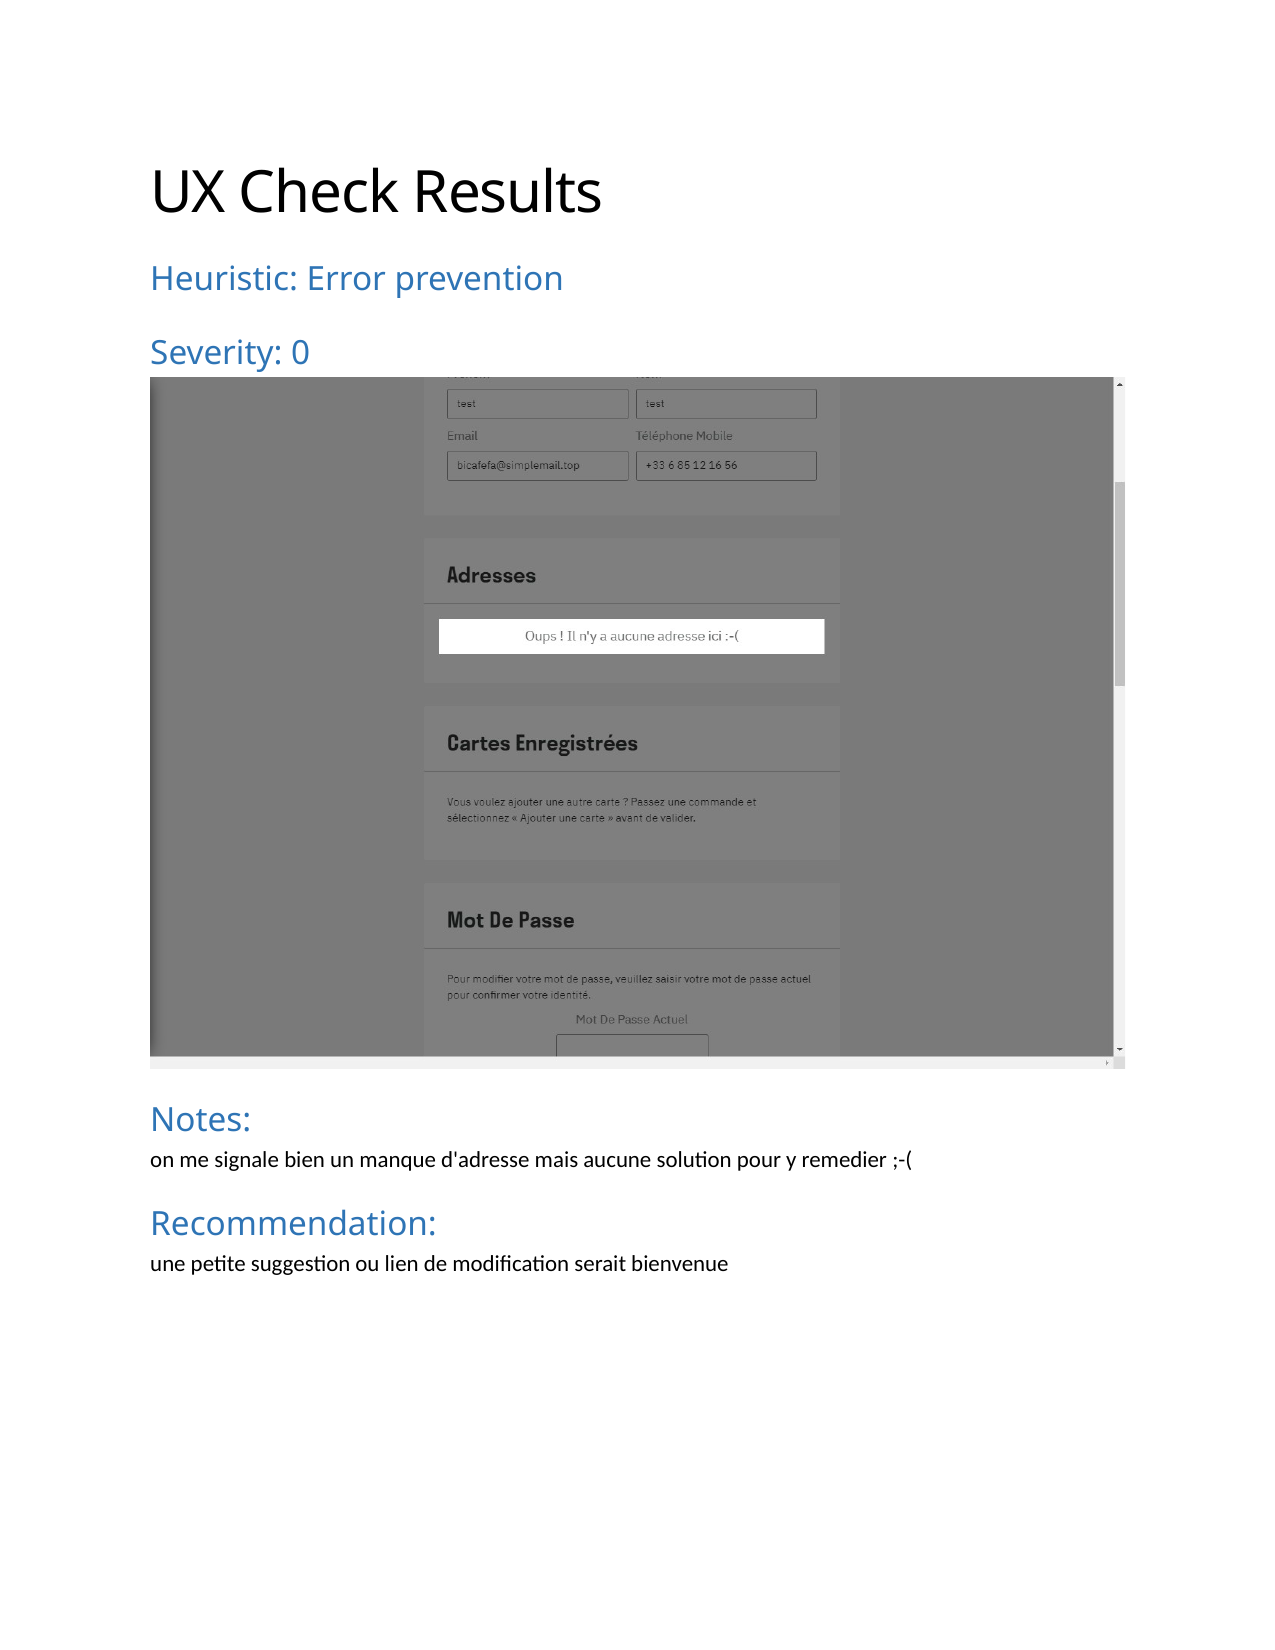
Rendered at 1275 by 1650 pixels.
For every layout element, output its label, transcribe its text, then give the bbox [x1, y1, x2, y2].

title UX Check Results [150, 150, 1125, 229]
picture [150, 377, 1125, 1069]
subtitle Heuristic: Error prevention [150, 254, 1125, 300]
subtitle Severity: 0 [150, 328, 1125, 374]
text on me signale bien un manque d'adresse mais aucune solution pour y remedier ;-( [150, 1145, 1125, 1173]
subtitle Recommendation: [150, 1200, 1125, 1245]
subtitle Notes: [150, 1096, 1125, 1141]
text une petite suggestion ou lien de modification serait bienvenue [150, 1249, 1125, 1277]
